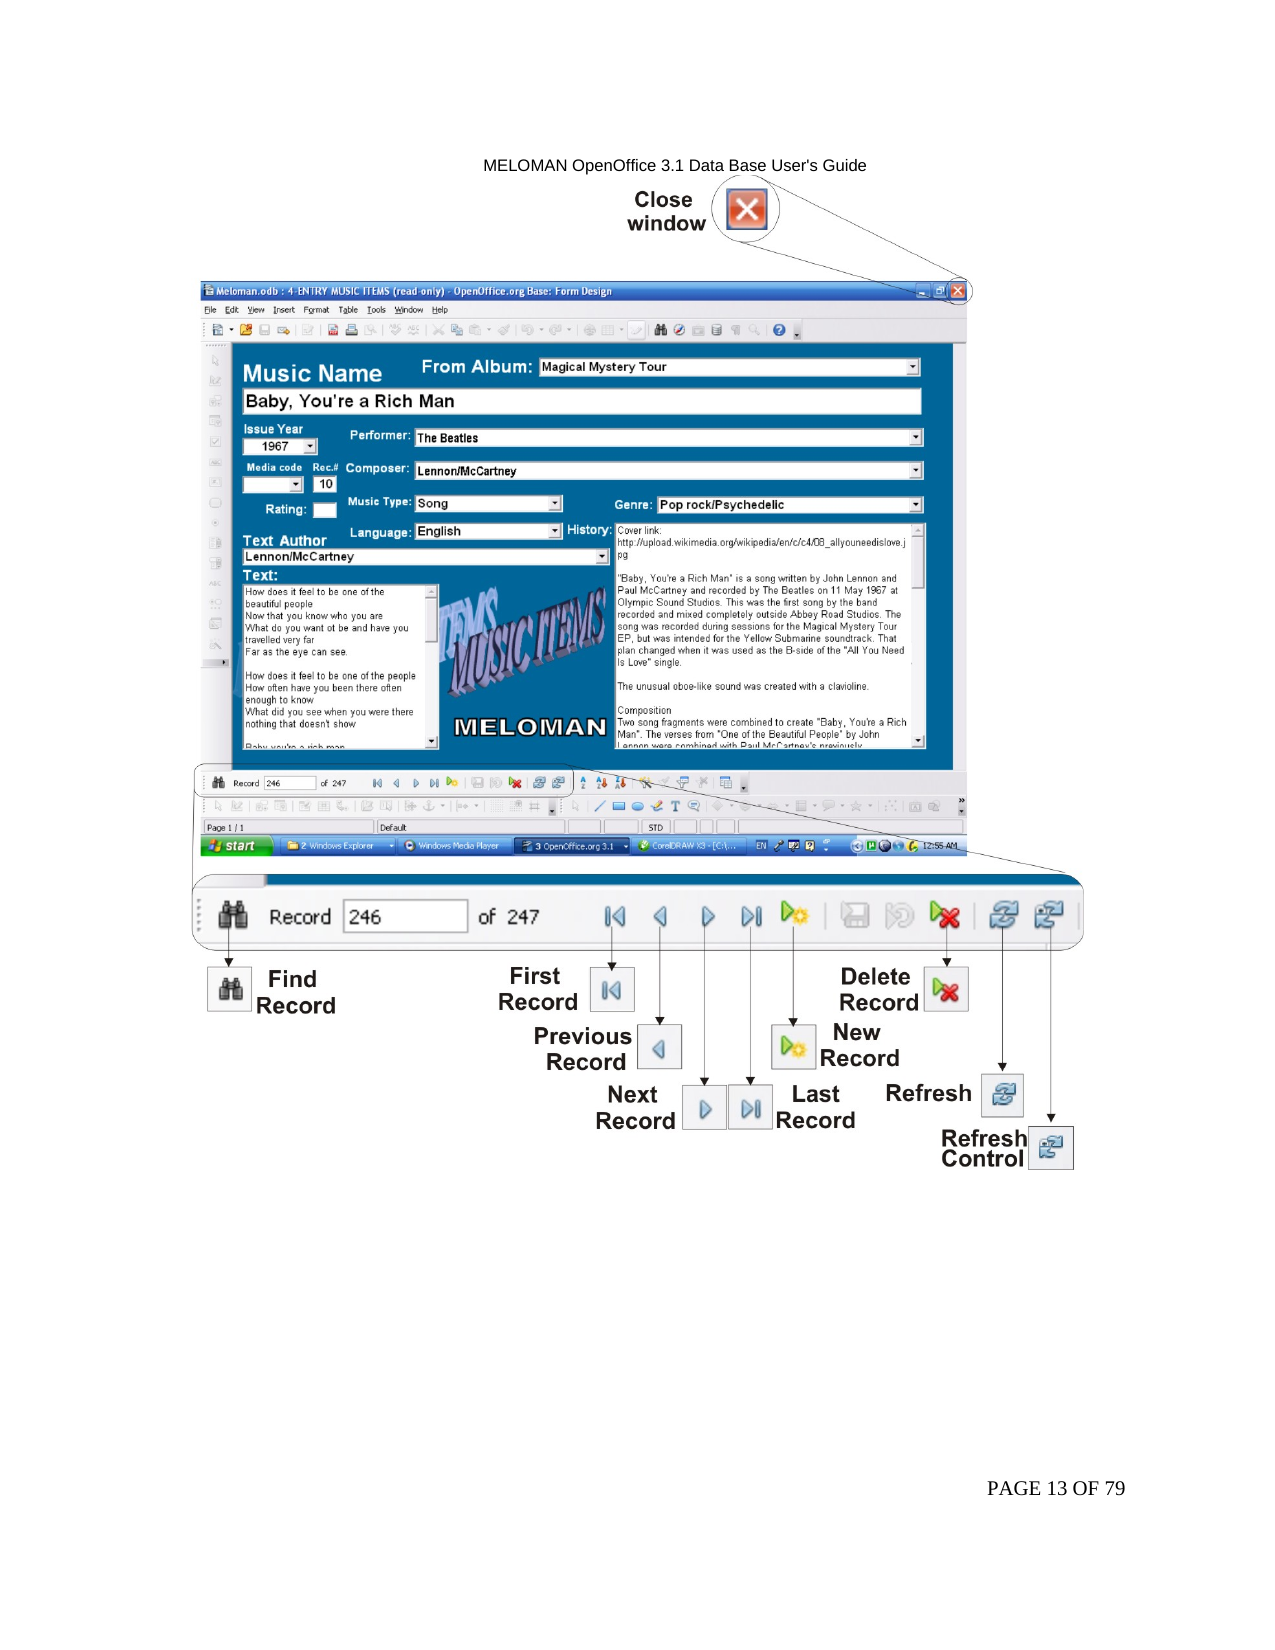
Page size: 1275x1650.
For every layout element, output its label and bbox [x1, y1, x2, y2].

picture [191, 175, 1084, 1170]
